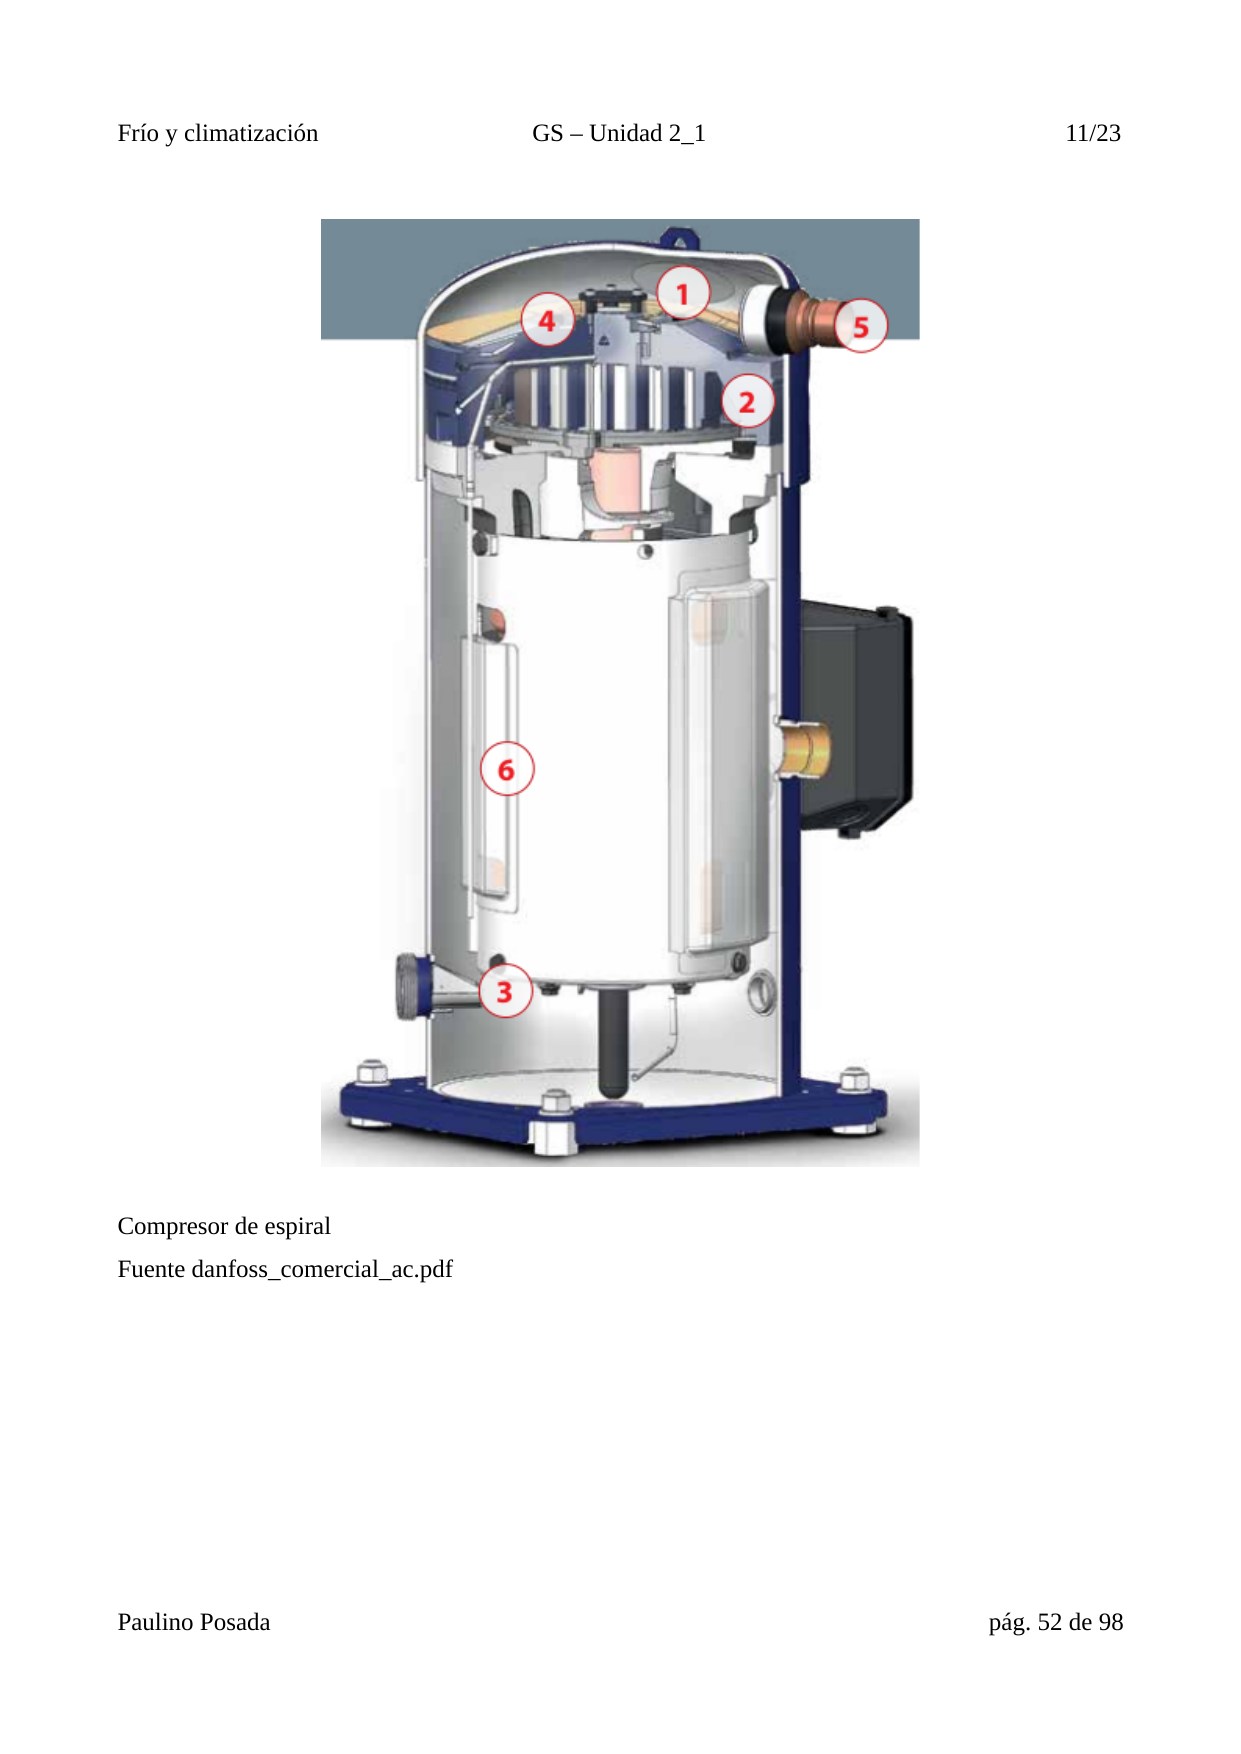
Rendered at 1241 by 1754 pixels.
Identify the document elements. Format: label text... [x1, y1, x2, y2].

text Compresor de espiral [117, 1211, 1123, 1240]
picture [321, 219, 920, 1167]
text Fuente danfoss_comercial_ac.pdf [117, 1254, 1123, 1283]
